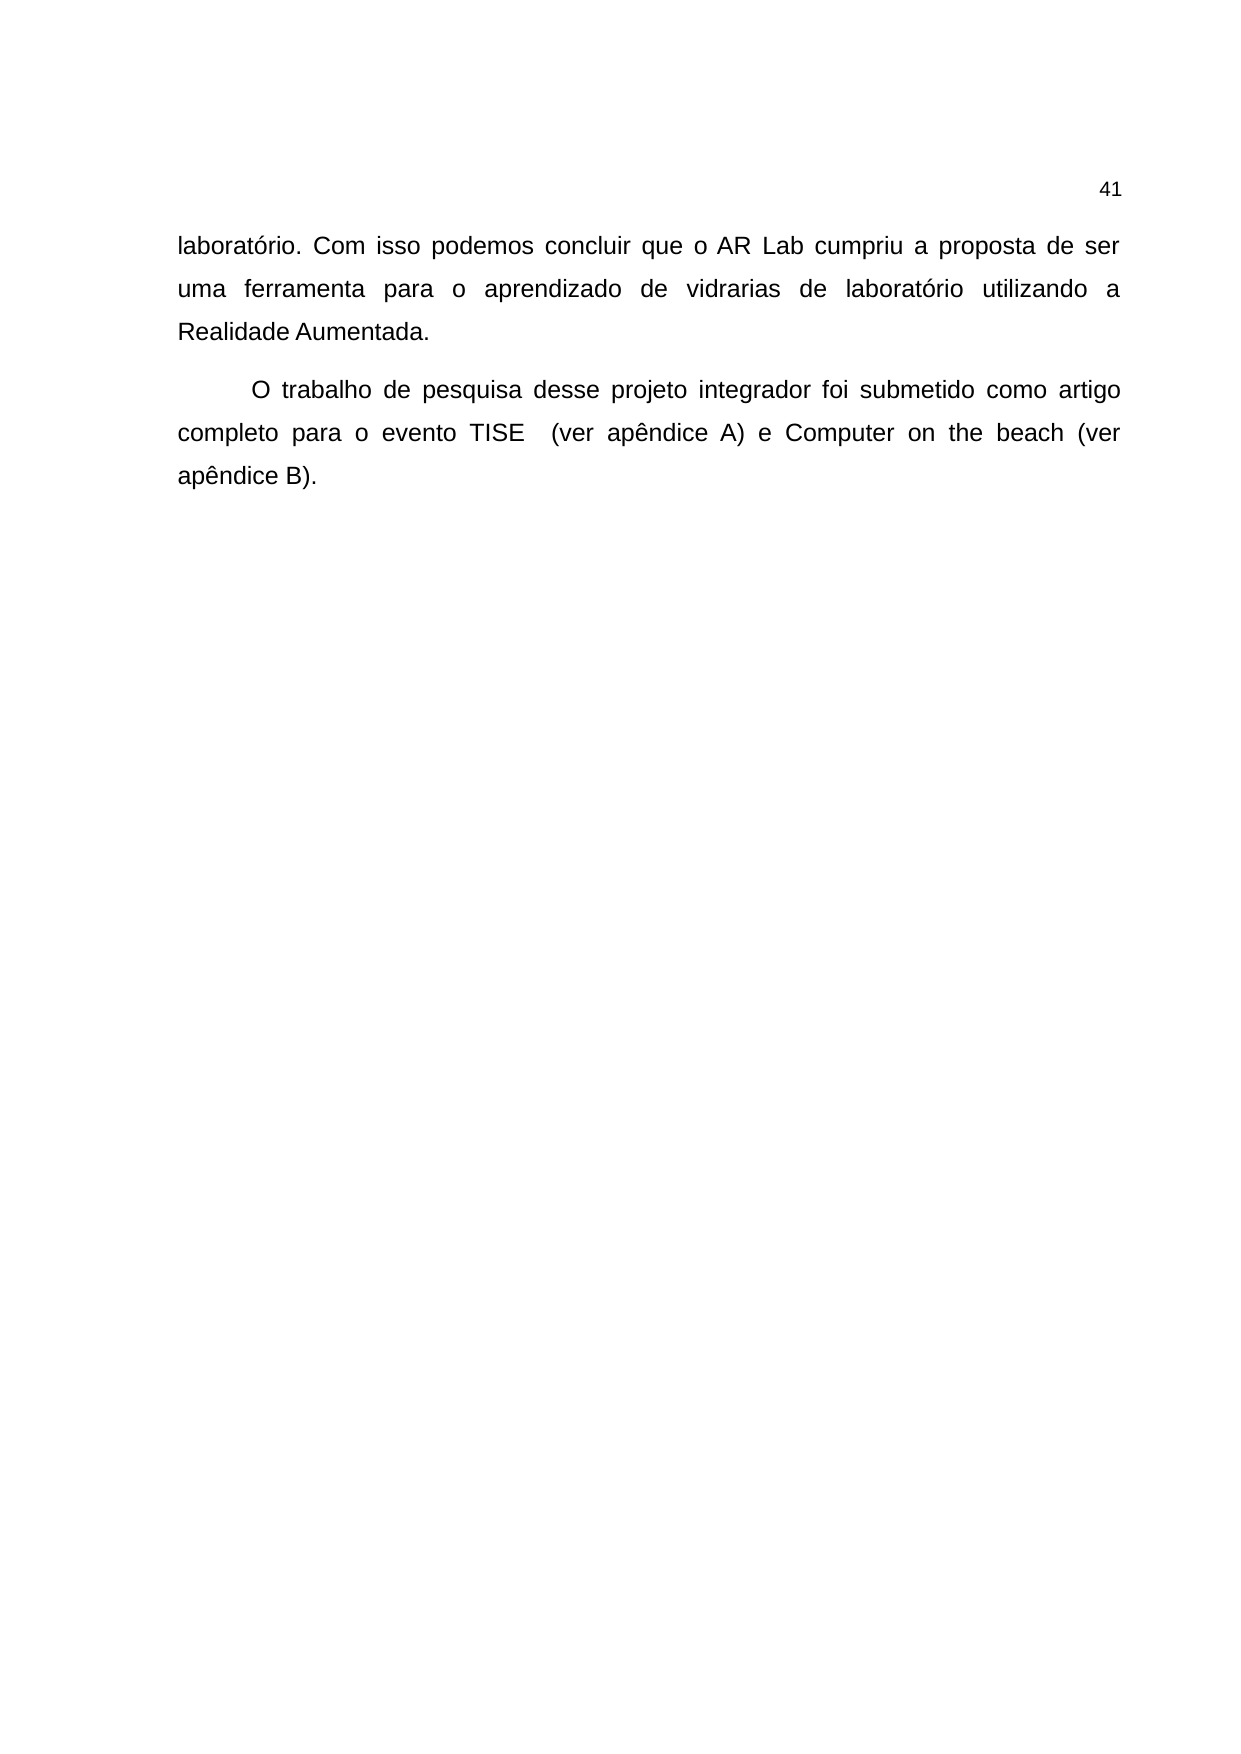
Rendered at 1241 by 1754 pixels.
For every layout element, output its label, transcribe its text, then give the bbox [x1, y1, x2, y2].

text O trabalho de pesquisa desse projeto integrador foi submetido como artigo completo para o evento TISE (ver apêndice A) e Computer on the beach (ver apêndice B). [177, 374, 1122, 489]
text laboratório. Com isso podemos concluir que o AR Lab cumpriu a proposta de ser uma ferramenta para o aprendizado de vidrarias de laboratório utilizando a Realidade Aumentada. [177, 231, 1122, 346]
